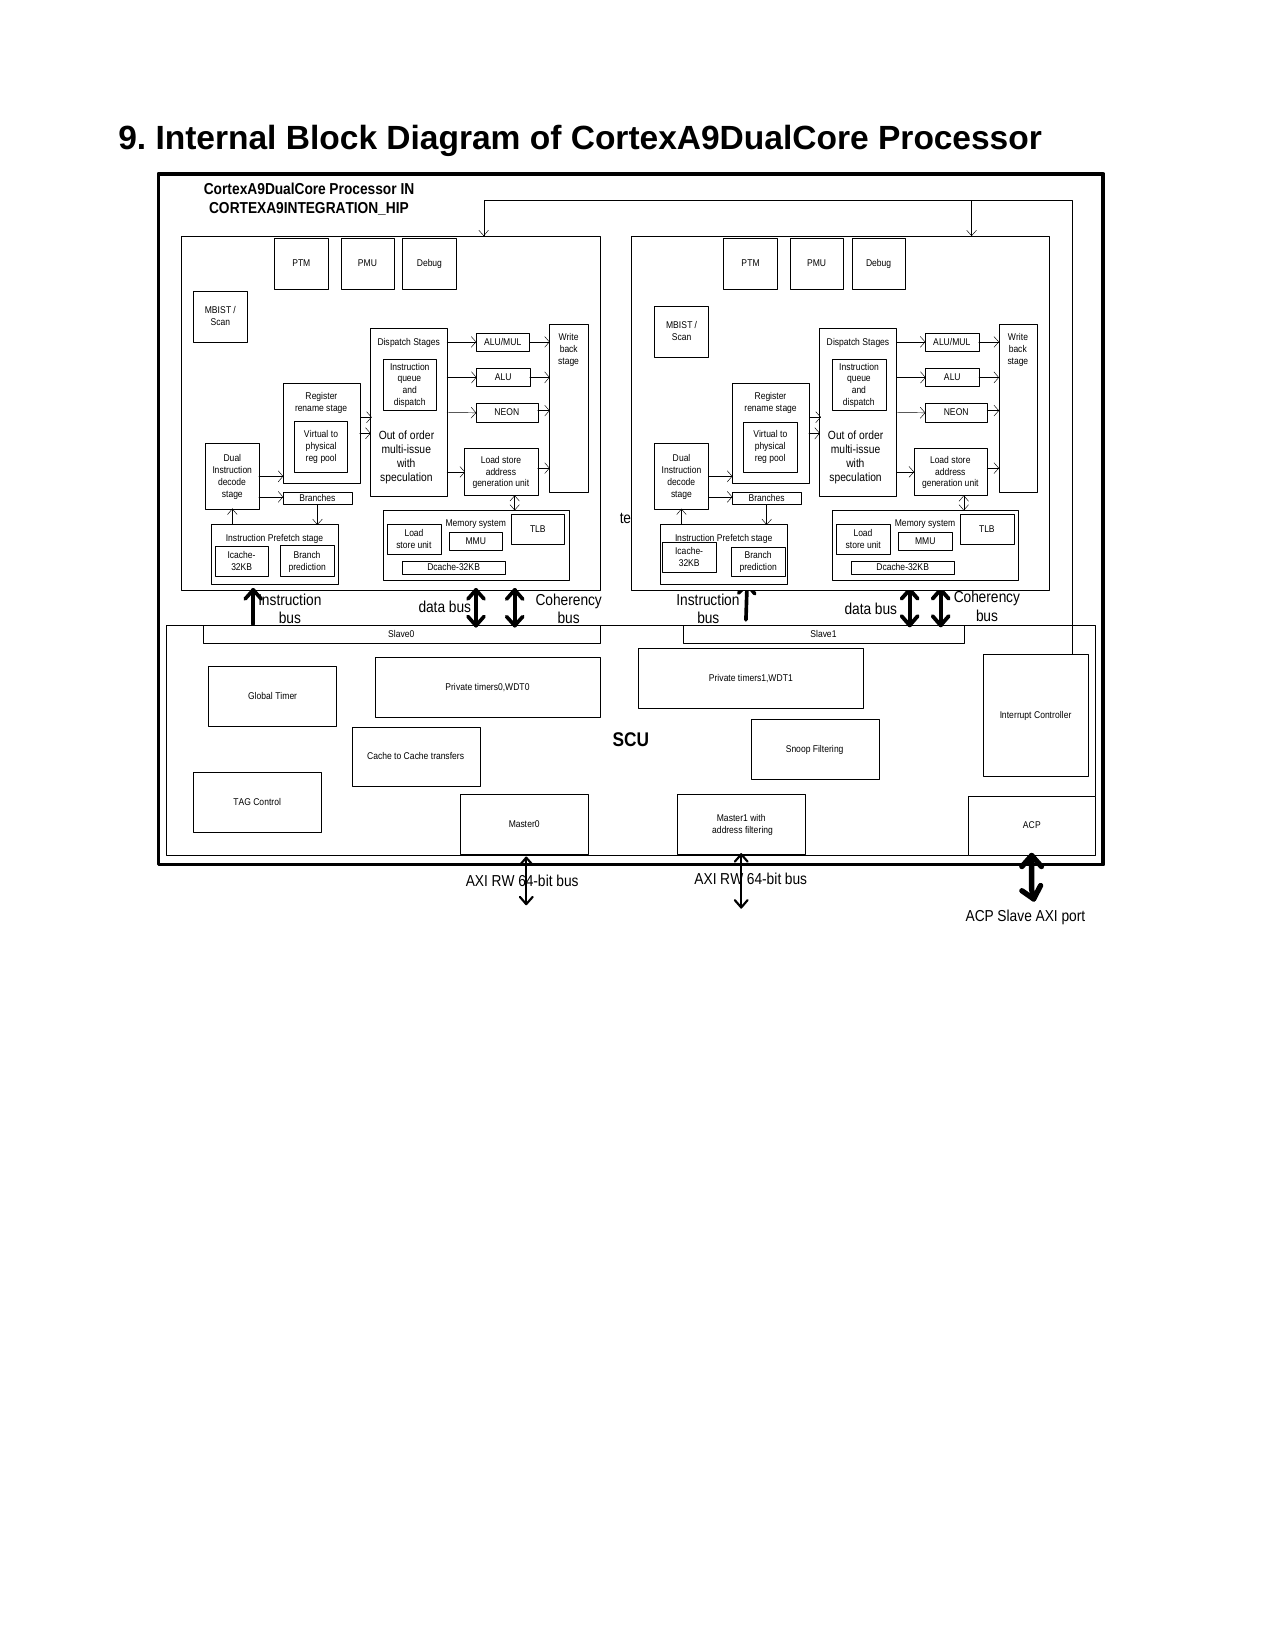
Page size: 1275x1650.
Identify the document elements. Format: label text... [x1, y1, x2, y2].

subtitle 9. Internal Block Diagram of CortexA9DualCore Processor [118, 118, 1157, 157]
